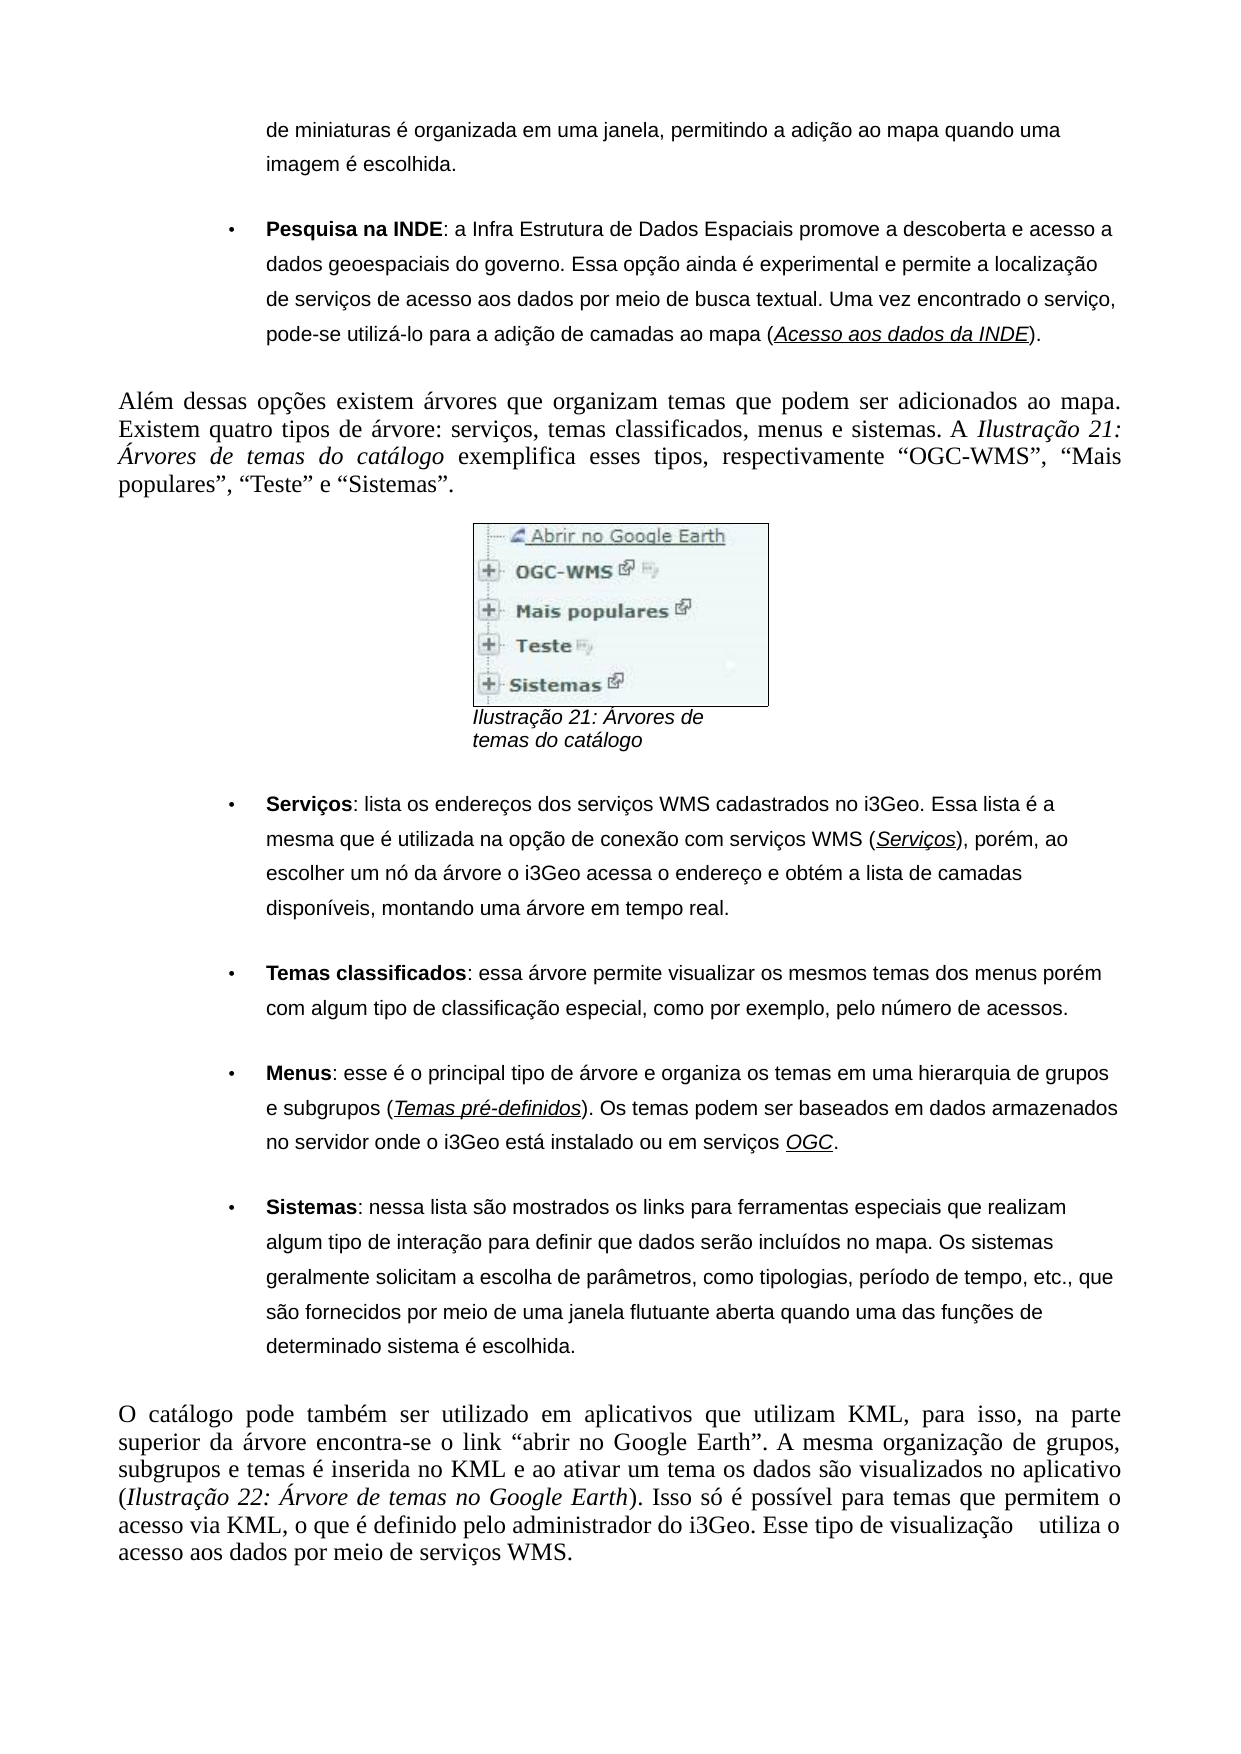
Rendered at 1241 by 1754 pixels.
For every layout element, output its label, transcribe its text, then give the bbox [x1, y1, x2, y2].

text Além dessas opções existem árvores que organizam temas que podem ser adicionados ao mapa. Existem quatro tipos de árvore: serviços, temas classificados, menus e sistemas. A Ilustração 21: Árvores de temas do catálogo exemplifica esses tipos, respectivamente “OGC-WMS”, “Mais populares”, “Teste” e “Sistemas”. [118, 387, 1122, 498]
text Ilustração 21: Árvores de temas do catálogo [472, 706, 768, 752]
text O catálogo pode também ser utilizado em aplicativos que utilizam KML, para isso, na parte superior da árvore encontra-se o link “abrir no Google Earth”. A mesma organização de grupos, subgrupos e temas é inserida no KML e ao ativar um tema os dados são visualizados no aplicativo (Ilustração 22: Árvore de temas no Google Earth). Isso só é possível para temas que permitem o acesso via KML, o que é definido pelo administrador do i3Geo. Esse tipo de visualização utiliza o acesso aos dados por meio de serviços WMS. [118, 1400, 1122, 1566]
list Pesquisa na INDE: a Infra Estrutura de Dados Espaciais promove a descoberta e acesso a dados geoespaciais do governo. Essa opção ainda é experimental e permite a localização de serviços de acesso aos dados por meio de busca textual. Uma vez encontrado o serviço, pode-se utilizá-lo para a adição de camadas ao mapa (Acesso aos dados da INDE). [228, 218, 1122, 345]
list Serviços: lista os endereços dos serviços WMS cadastrados no i3Geo. Essa lista é a mesma que é utilizada na opção de conexão com serviços WMS (Serviços), porém, ao escolher um nó da árvore o i3Geo acessa o endereço e obtém a lista de camadas disponíveis, montando uma árvore em tempo real. [228, 792, 1122, 920]
list Menus: esse é o principal tipo de árvore e organiza os temas em uma hierarquia de grupos e subgrupos (Temas pré-definidos). Os temas podem ser baseados em dados armazenados no servidor onde o i3Geo está instalado ou em serviços OGC. [228, 1061, 1122, 1154]
list Temas classificados: essa árvore permite visualizar os mesmos temas dos menus porém com algum tipo de classificação especial, como por exemplo, pelo número de acessos. [228, 962, 1122, 1020]
picture [474, 524, 768, 706]
list de miniaturas é organizada em uma janela, permitindo a adição ao mapa quando uma imagem é escolhida. [228, 118, 1122, 176]
list Sistemas: nessa lista são mostrados os links para ferramentas especiais que realizam algum tipo de interação para definir que dados serão incluídos no mapa. Os sistemas geralmente solicitam a escolha de parâmetros, como tipologias, período de tempo, etc., que são fornecidos por meio de uma janela flutuante aberta quando uma das funções de determinado sistema é escolhida. [228, 1196, 1122, 1358]
